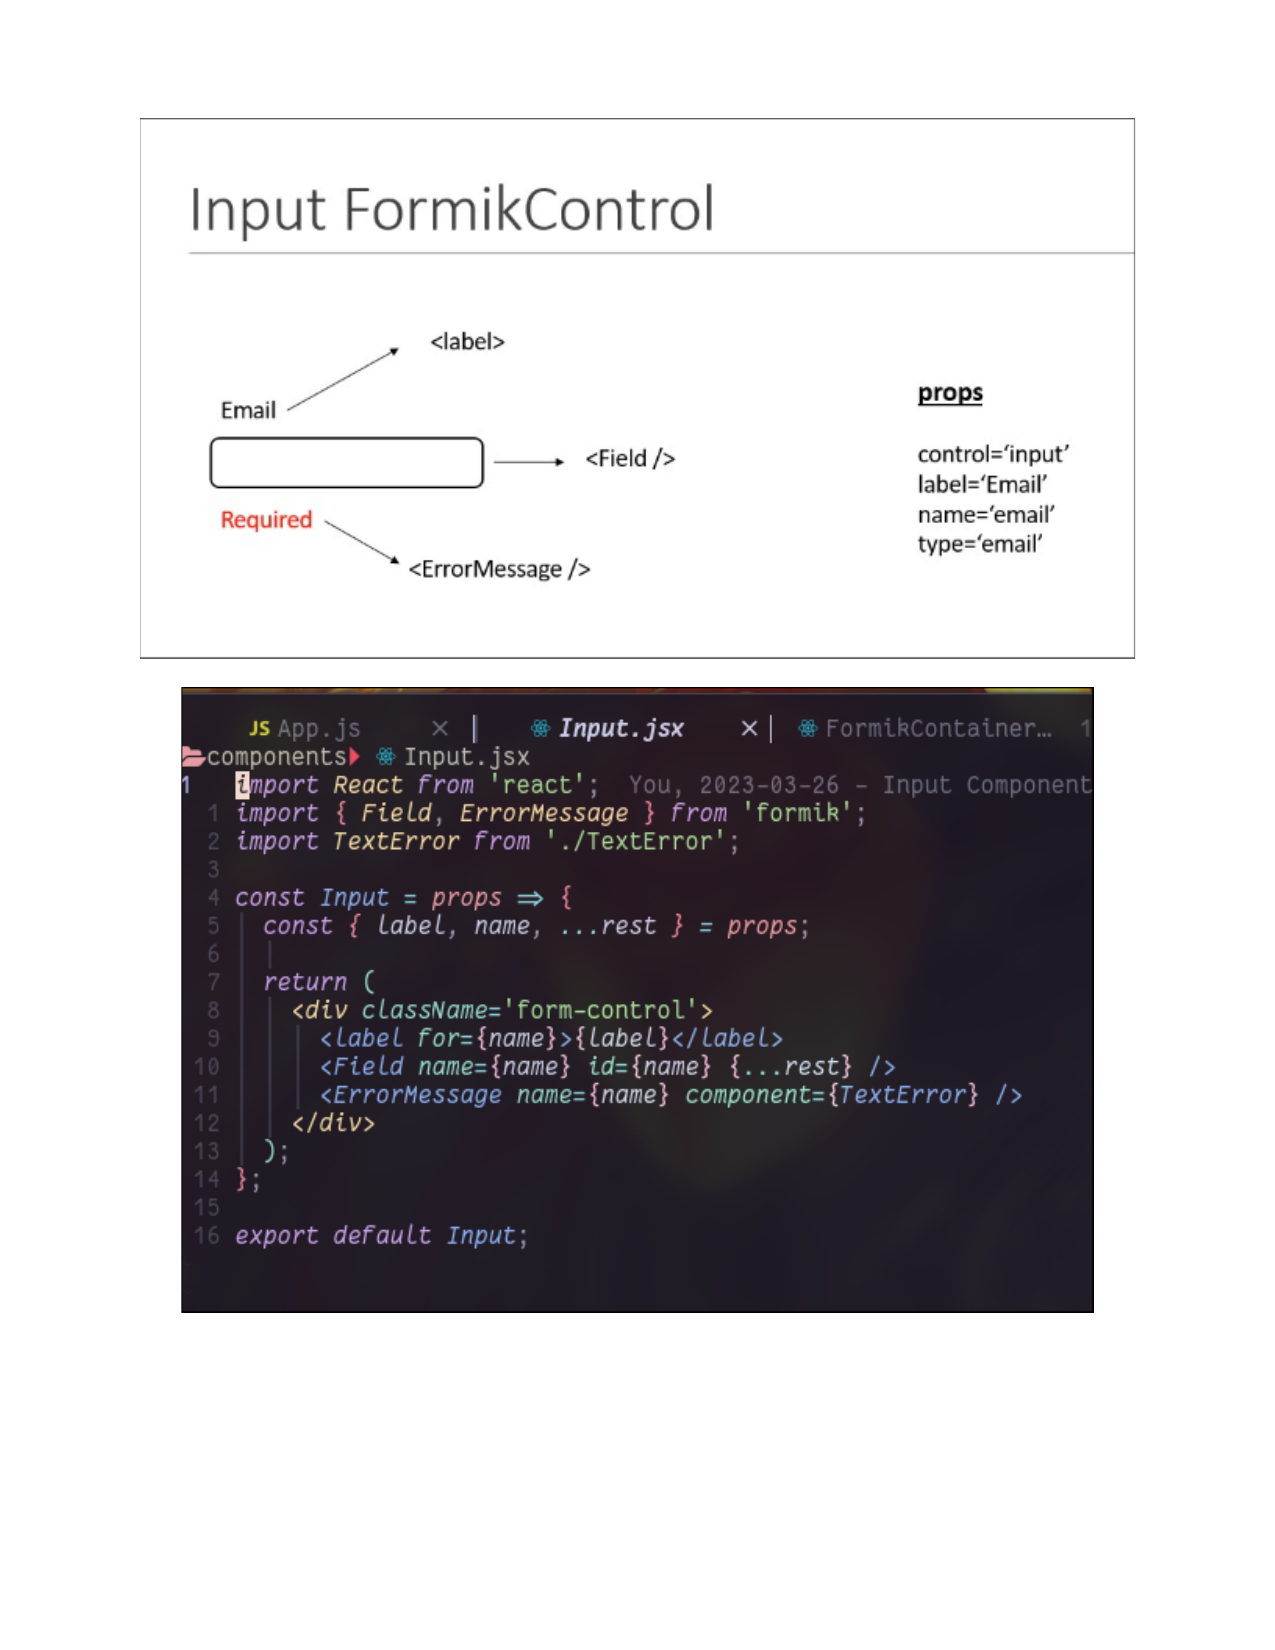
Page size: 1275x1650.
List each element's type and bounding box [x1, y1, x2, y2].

picture [181, 687, 1094, 1313]
picture [140, 118, 1136, 659]
